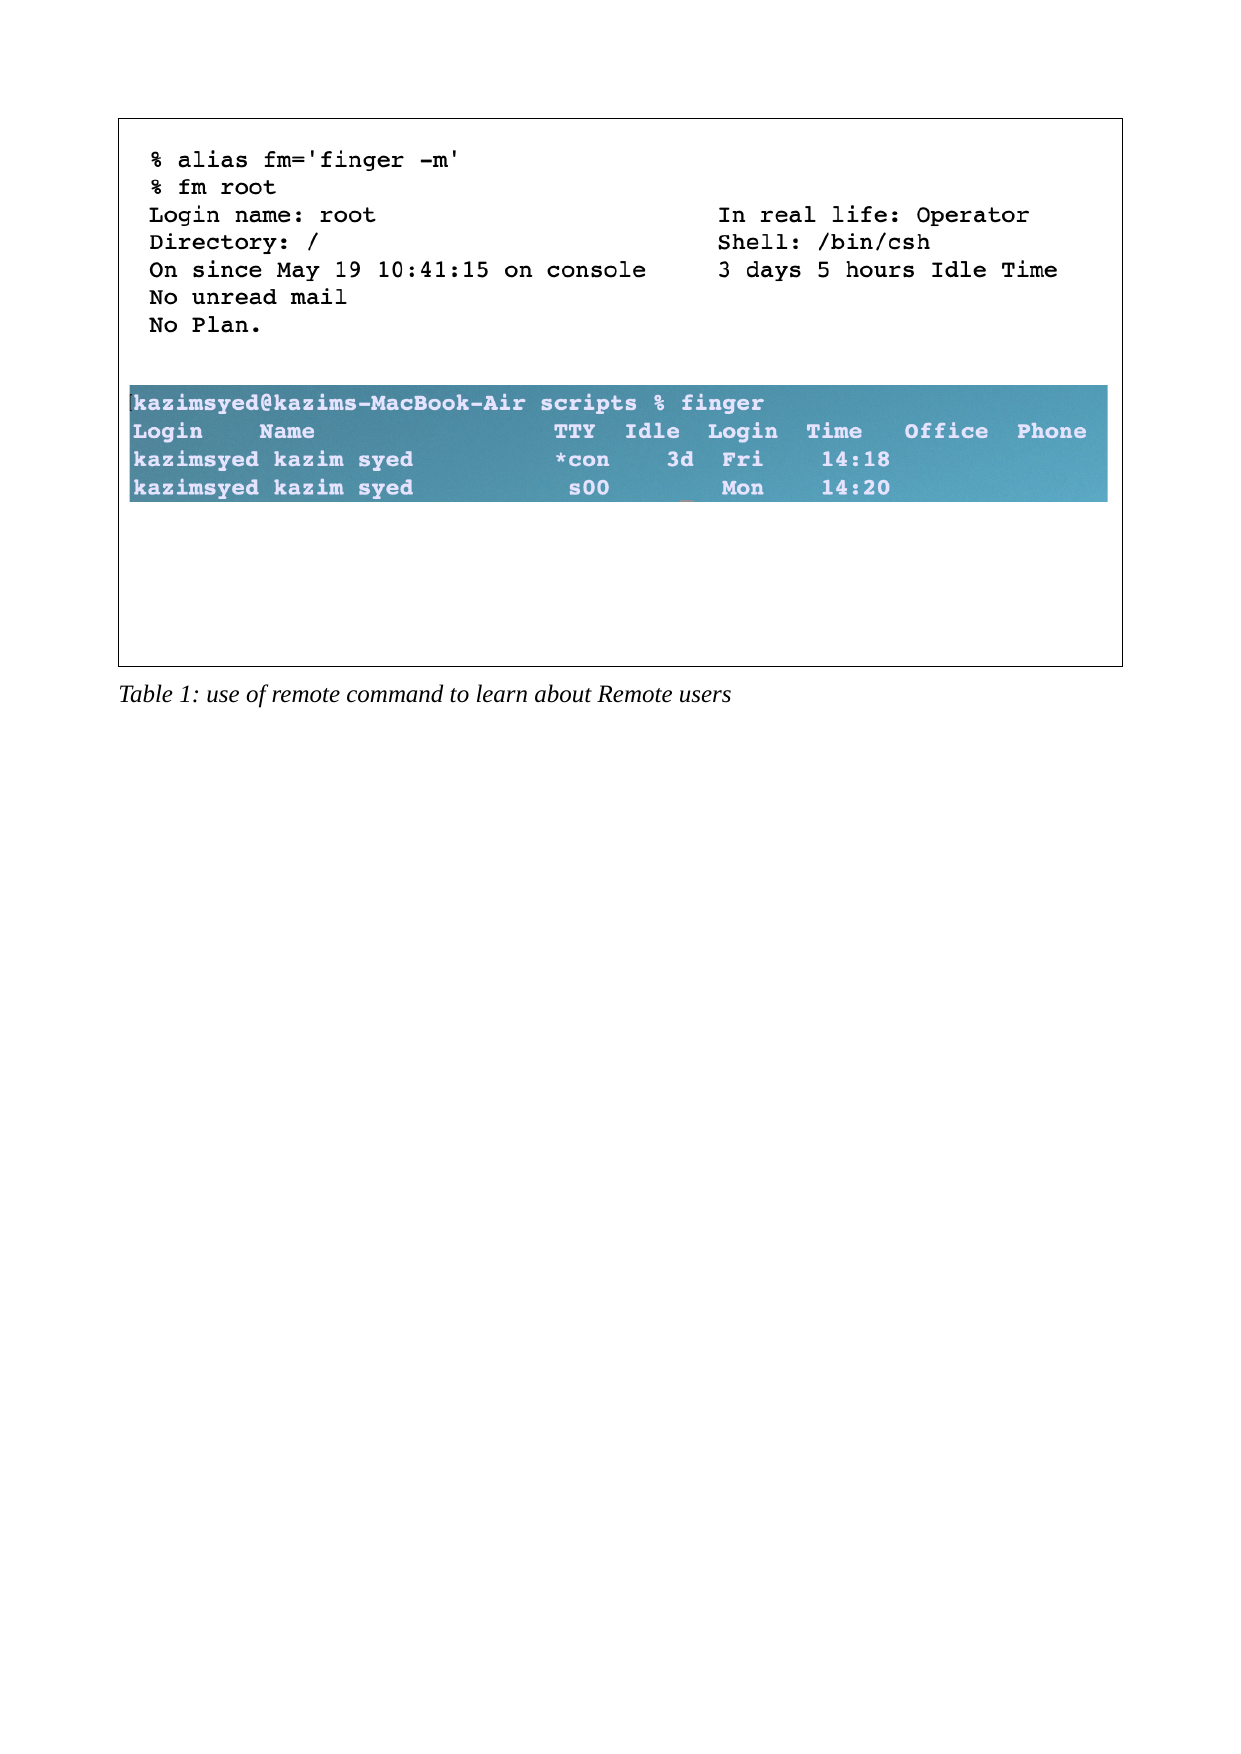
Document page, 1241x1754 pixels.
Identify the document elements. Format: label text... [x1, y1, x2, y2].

text Table 1: use of remote command to learn about Remote users [118, 679, 1122, 708]
picture [129, 385, 1108, 502]
picture [138, 137, 1069, 346]
table_header [119, 119, 1122, 666]
